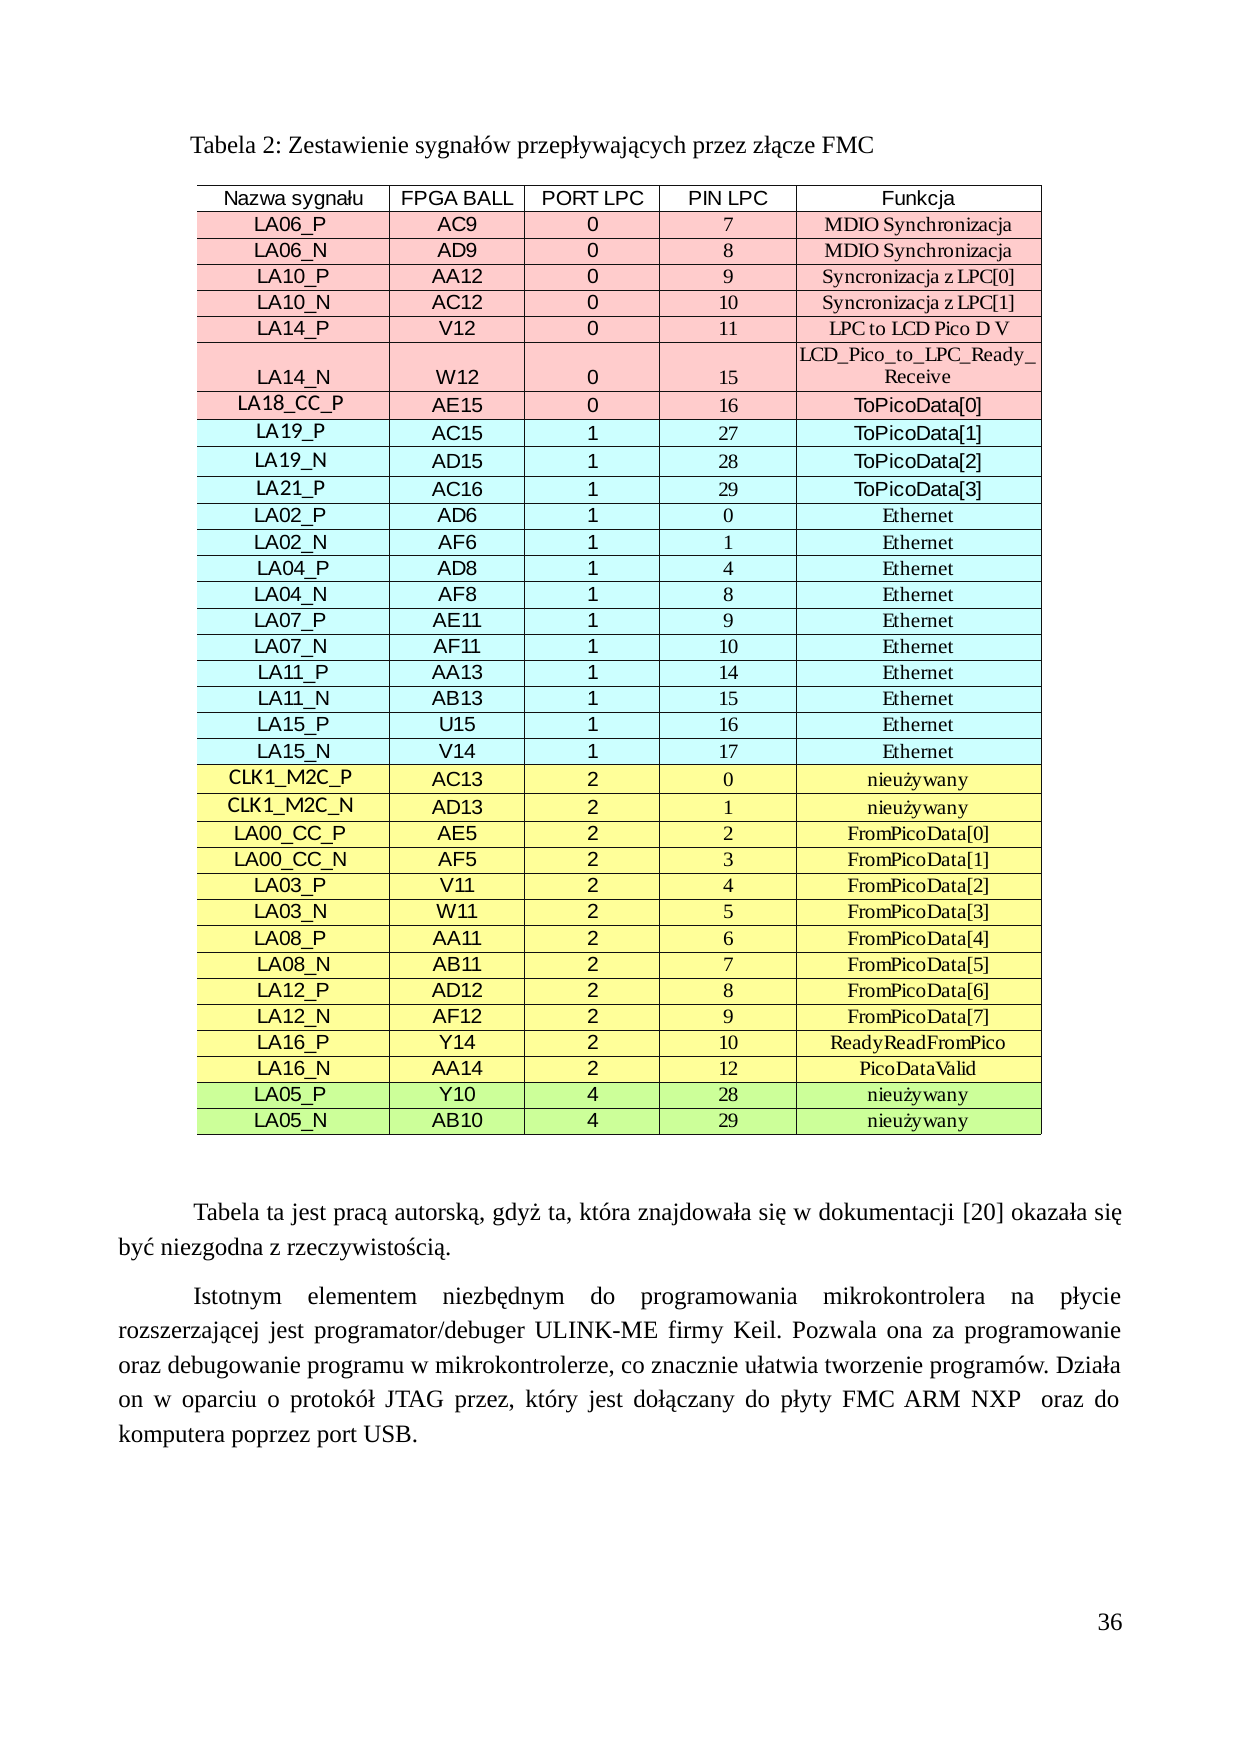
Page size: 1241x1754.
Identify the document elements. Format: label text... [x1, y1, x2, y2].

text Tabela ta jest pracą autorską, gdyż ta, która znajdowała się w dokumentacji [20] okazała się być niezgodna z rzeczywistością. [118, 1197, 1122, 1261]
text Istotnym elementem niezbędnym do programowania mikrokontrolera na płycie rozszerzającej jest programator/debuger ULINK-ME firmy Keil. Pozwala ona za programowanie oraz debugowanie programu w mikrokontrolerze, co znacznie ułatwia tworzenie programów. Działa on w oparciu o protokół JTAG przez, który jest dołączany do płyty FMC ARM NXP oraz do komputera poprzez port USB. [118, 1281, 1122, 1448]
text Tabela 2: Zestawienie sygnałów przepływających przez złącze FMC [190, 131, 1051, 159]
